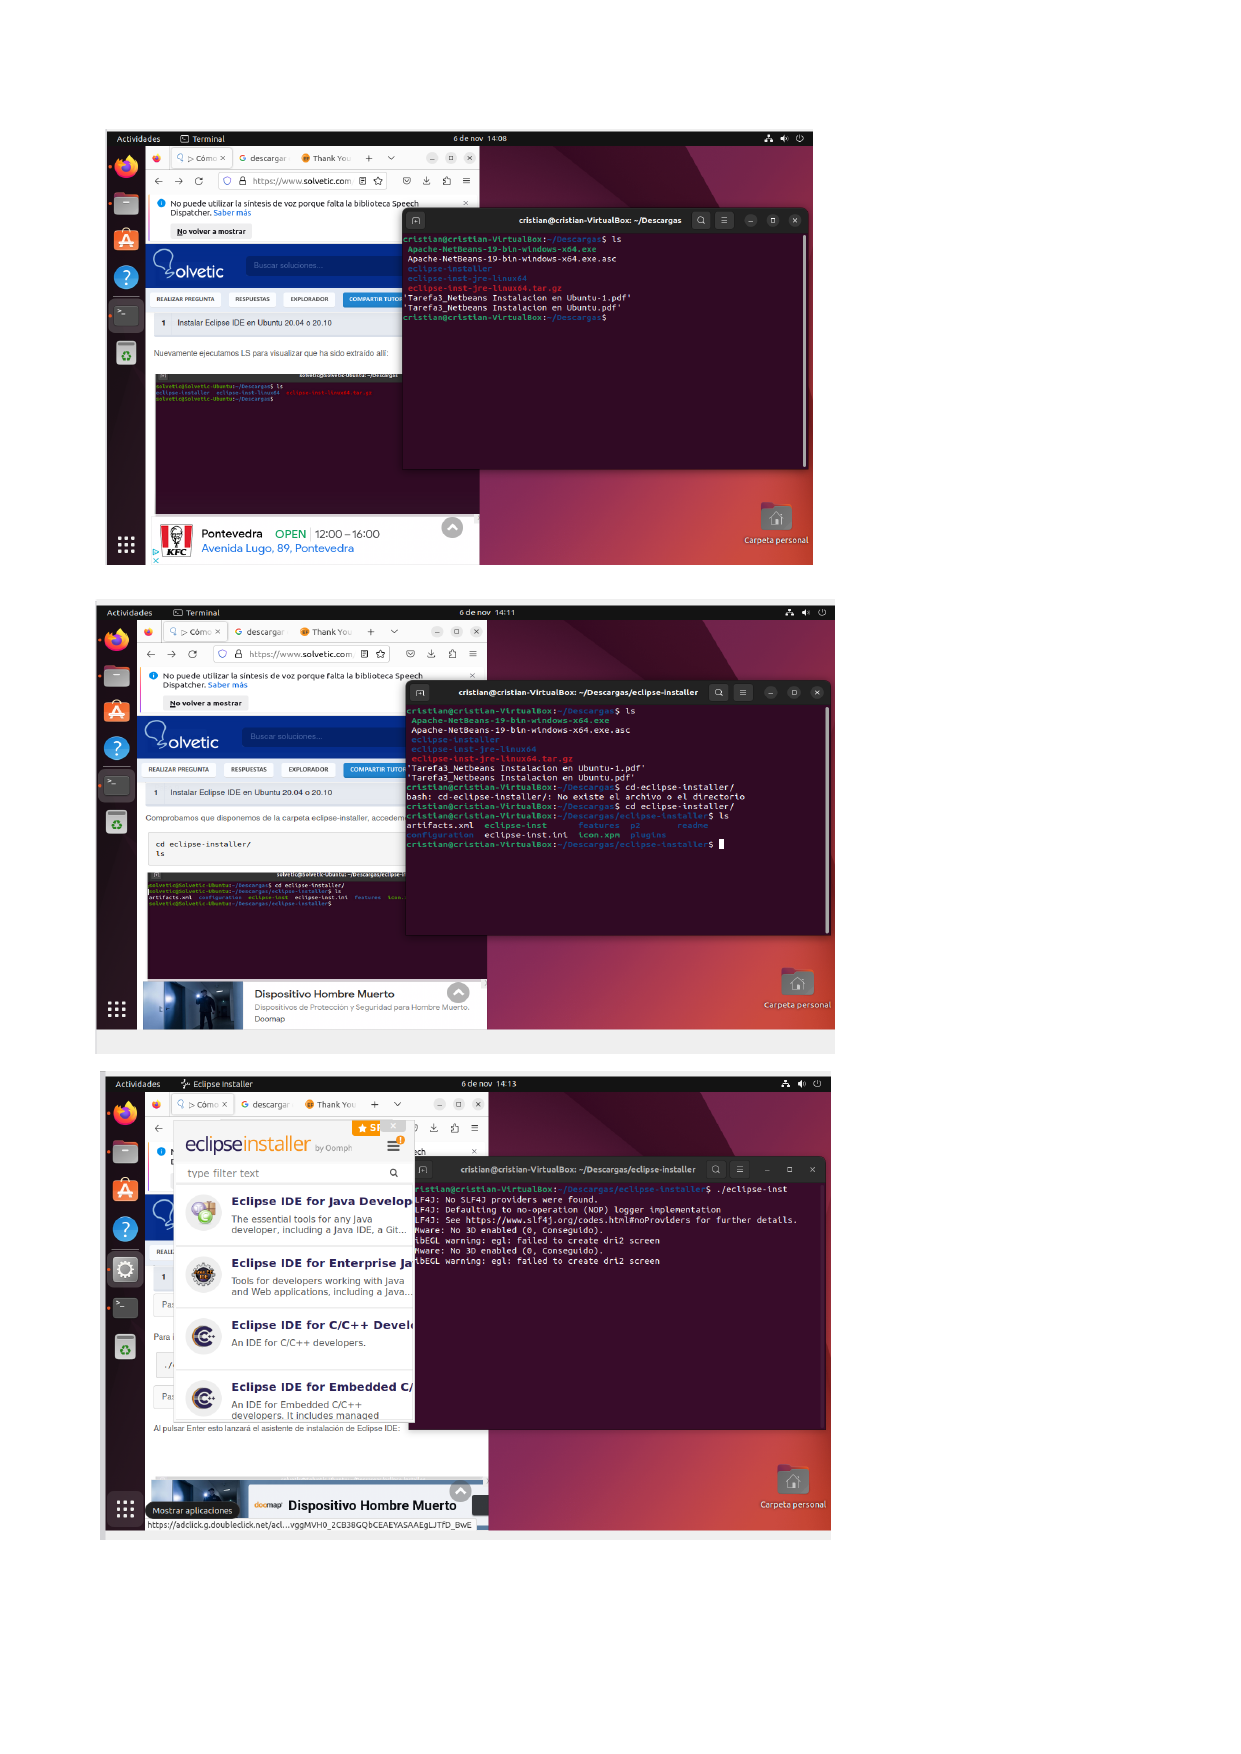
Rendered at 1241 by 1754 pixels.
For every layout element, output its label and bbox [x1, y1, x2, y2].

picture [95, 599, 835, 1054]
picture [105, 129, 813, 565]
picture [100, 1071, 831, 1540]
